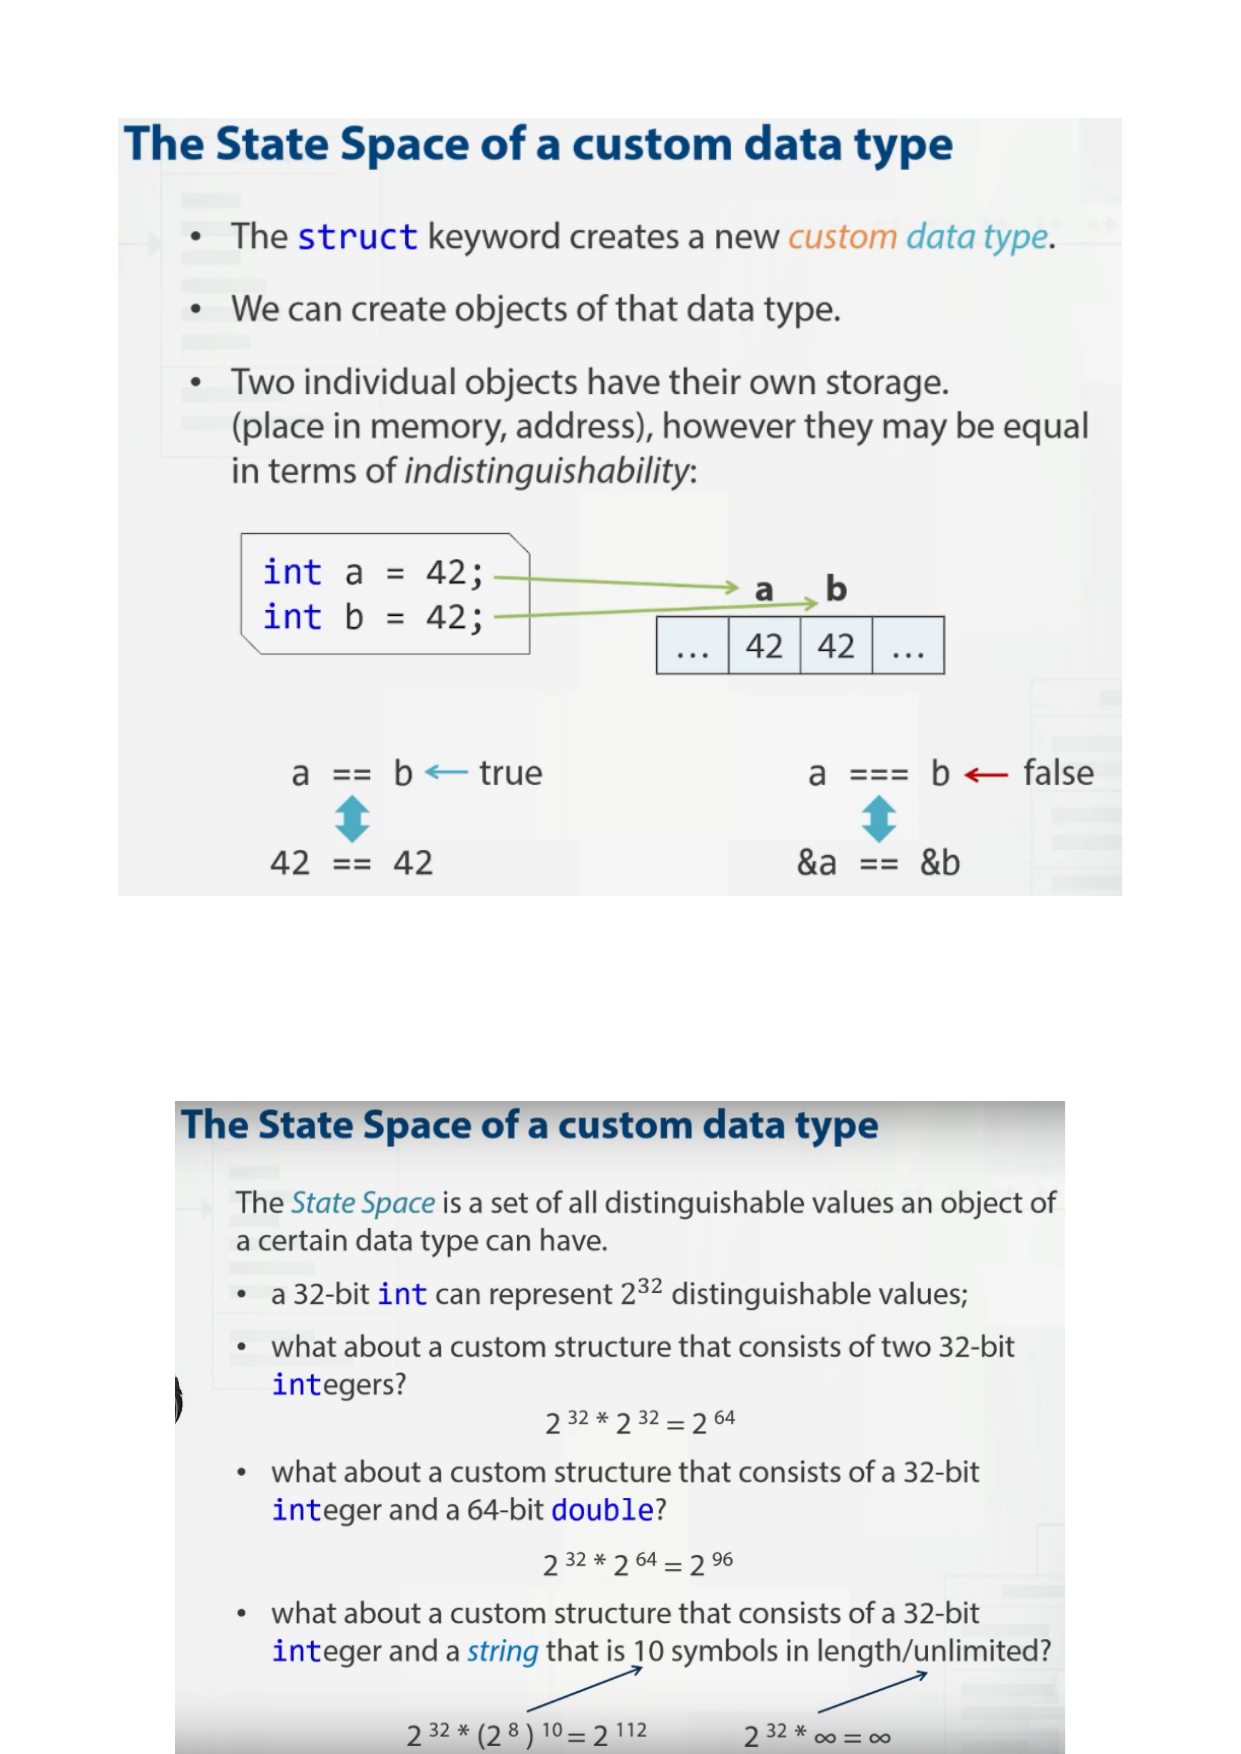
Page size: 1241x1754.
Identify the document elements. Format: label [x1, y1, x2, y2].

picture [175, 1101, 1066, 1754]
picture [118, 118, 1123, 896]
